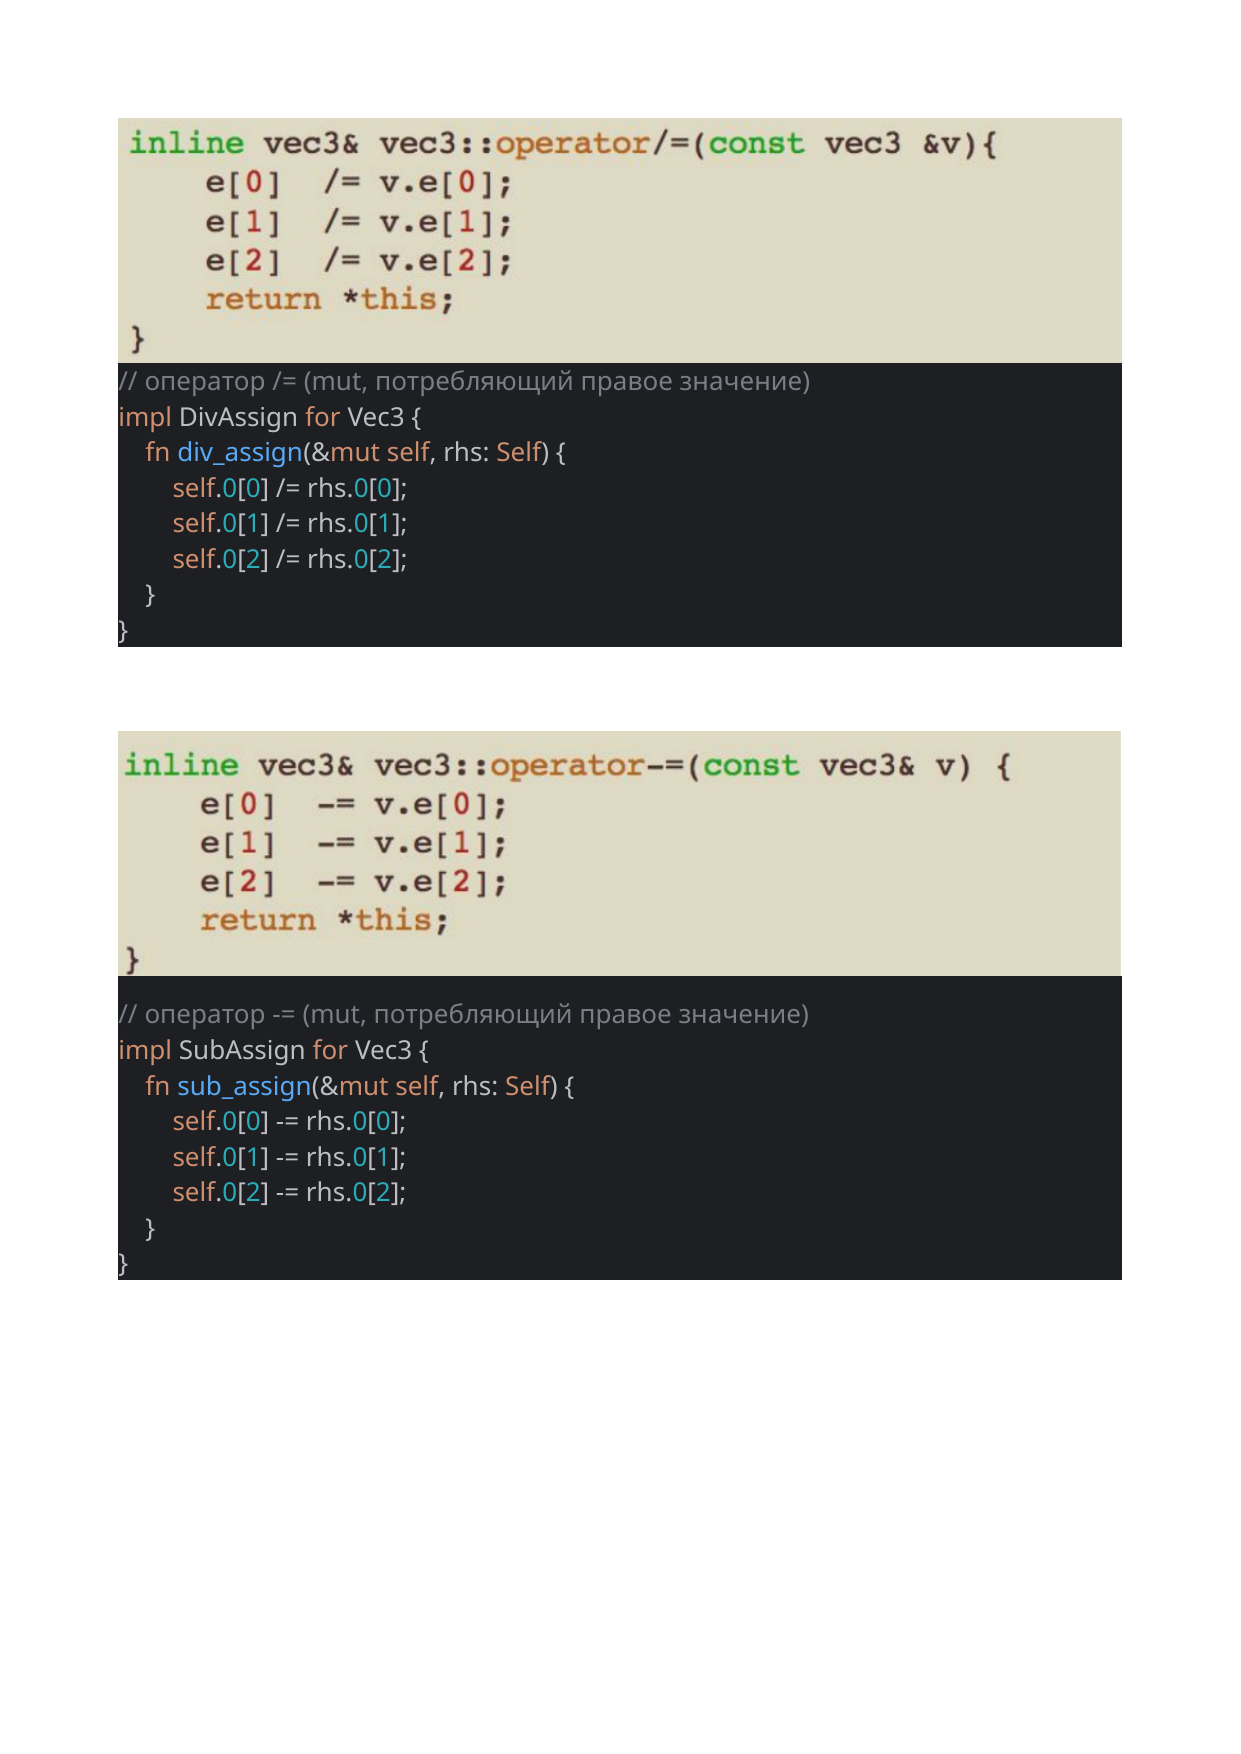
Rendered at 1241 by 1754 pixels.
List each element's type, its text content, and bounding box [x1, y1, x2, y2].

text // оператор -= (mut, потребляющий правое значение) impl SubAssign for Vec3 { fn sub_assign(&mut self, rhs: Self) { self.0[0] -= rhs.0[0]; self.0[1] -= rhs.0[1]; self.0[2] -= rhs.0[2]; } } [118, 976, 1122, 1280]
text // оператор /= (mut, потребляющий правое значение) impl DivAssign for Vec3 { fn div_assign(&mut self, rhs: Self) { self.0[0] /= rhs.0[0]; self.0[1] /= rhs.0[1]; self.0[2] /= rhs.0[2]; } } [118, 363, 1122, 647]
picture [118, 731, 1123, 976]
picture [118, 118, 1123, 363]
